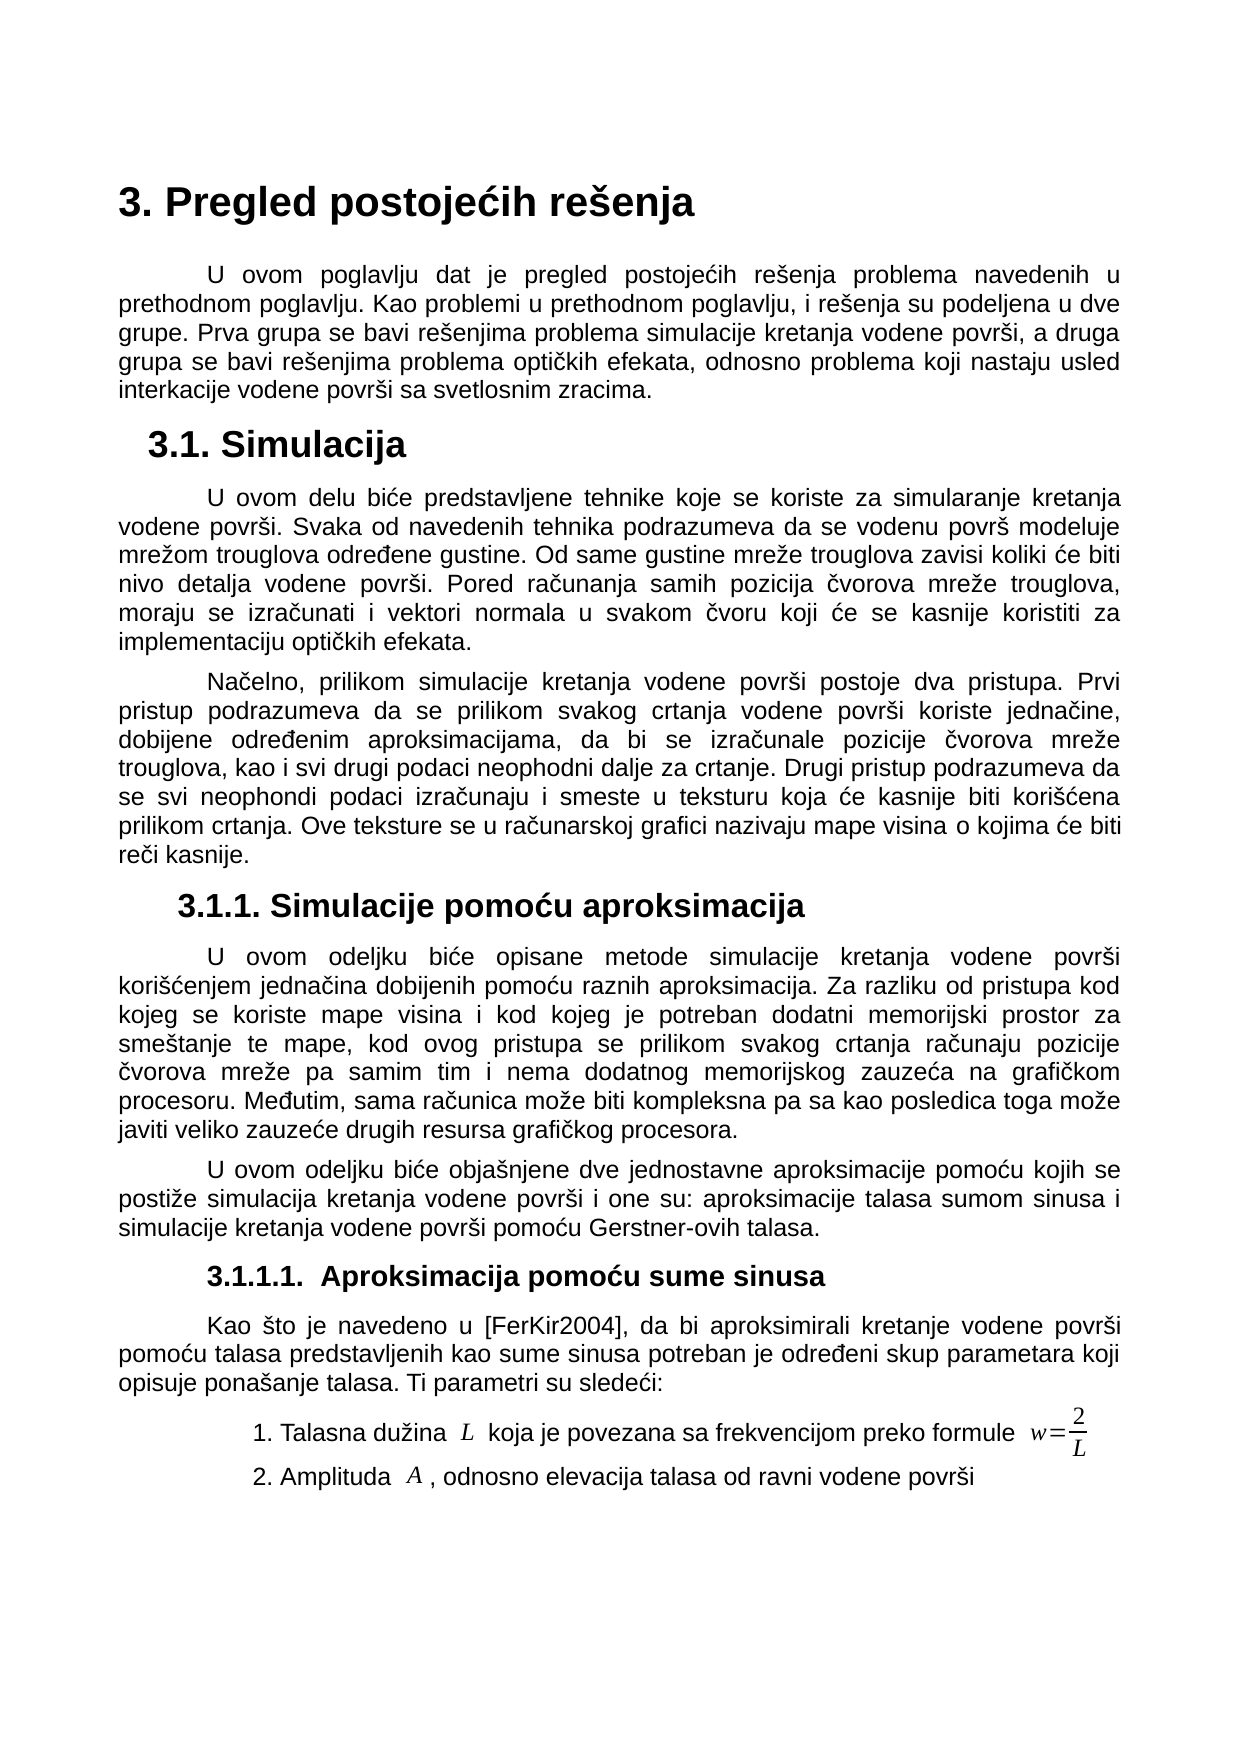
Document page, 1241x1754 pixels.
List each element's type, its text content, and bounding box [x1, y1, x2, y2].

subtitle Simulacija [148, 422, 1122, 465]
text U ovom poglavlju dat je pregled postojećih rešenja problema navedenih u prethodnom poglavlju. Kao problemi u prethodnom poglavlju, i rešenja su podeljena u dve grupe. Prva grupa se bavi rešenjima problema simulacije kretanja vodene površi, a druga grupa se bavi rešenjima problema optičkih efekata, odnosno problema koji nastaju usled interkacije vodene površi sa svetlosnim zracima. [118, 261, 1122, 404]
subtitle Aproksimacija pomoću sume sinusa [207, 1259, 1122, 1293]
text U ovom delu biće predstavljene tehnike koje se koriste za simularanje kretanja vodene površi. Svaka od navedenih tehnika podrazumeva da se vodenu površ modeluje mrežom trouglova određene gustine. Od same gustine mreže trouglova zavisi koliki će biti nivo detalja vodene površi. Pored računanja samih pozicija čvorova mreže trouglova, moraju se izračunati i vektori normala u svakom čvoru koji će se kasnije koristiti za implementaciju optičkih efekata. [118, 483, 1122, 655]
text U ovom odeljku biće objašnjene dve jednostavne aproksimacije pomoću kojih se postiže simulacija kretanja vodene površi i one su: aproksimacije talasa sumom sinusa i simulacije kretanja vodene površi pomoću Gerstner-ovih talasa. [118, 1155, 1122, 1242]
subtitle Pregled postojećih rešenja [118, 177, 1122, 225]
text Načelno, prilikom simulacije kretanja vodene površi postoje dva pristupa. Prvi pristup podrazumeva da se prilikom svakog crtanja vodene površi koriste jednačine, dobijene određenim aproksimacijama, da bi se izračunale pozicije čvorova mreže trouglova, kao i svi drugi podaci neophodni dalje za crtanje. Drugi pristup podrazumeva da se svi neophondi podaci izračunaju i smeste u teksturu koja će kasnije biti korišćena prilikom crtanja. Ove teksture se u računarskoj grafici nazivaju mape visina o kojima će biti reči kasnije. [118, 667, 1122, 868]
text U ovom odeljku biće opisane metode simulacije kretanja vodene površi korišćenjem jednačina dobijenih pomoću raznih aproksimacija. Za razliku od pristupa kod kojeg se koriste mape visina i kod kojeg je potreban dodatni memorijski prostor za smeštanje te mape, kod ovog pristupa se prilikom svakog crtanja računaju pozicije čvorova mreže pa samim tim i nema dodatnog memorijskog zauzeća na grafičkom procesoru. Međutim, sama računica može biti kompleksna pa sa kao posledica toga može javiti veliko zauzeće drugih resursa grafičkog procesora. [118, 942, 1122, 1143]
subtitle Simulacije pomoću aproksimacija [177, 886, 1122, 924]
list Talasna dužina koja je povezana sa frekvencijom preko formule [252, 1403, 1122, 1462]
text Kao što je navedeno u [FerKir2004], da bi aproksimirali kretanje vodene površi pomoću talasa predstavljenih kao sume sinusa potreban je određeni skup parametara koji opisuje ponašanje talasa. Ti parametri su sledeći: [118, 1311, 1122, 1397]
list Amplituda , odnosno elevacija talasa od ravni vodene površi [252, 1462, 1122, 1491]
